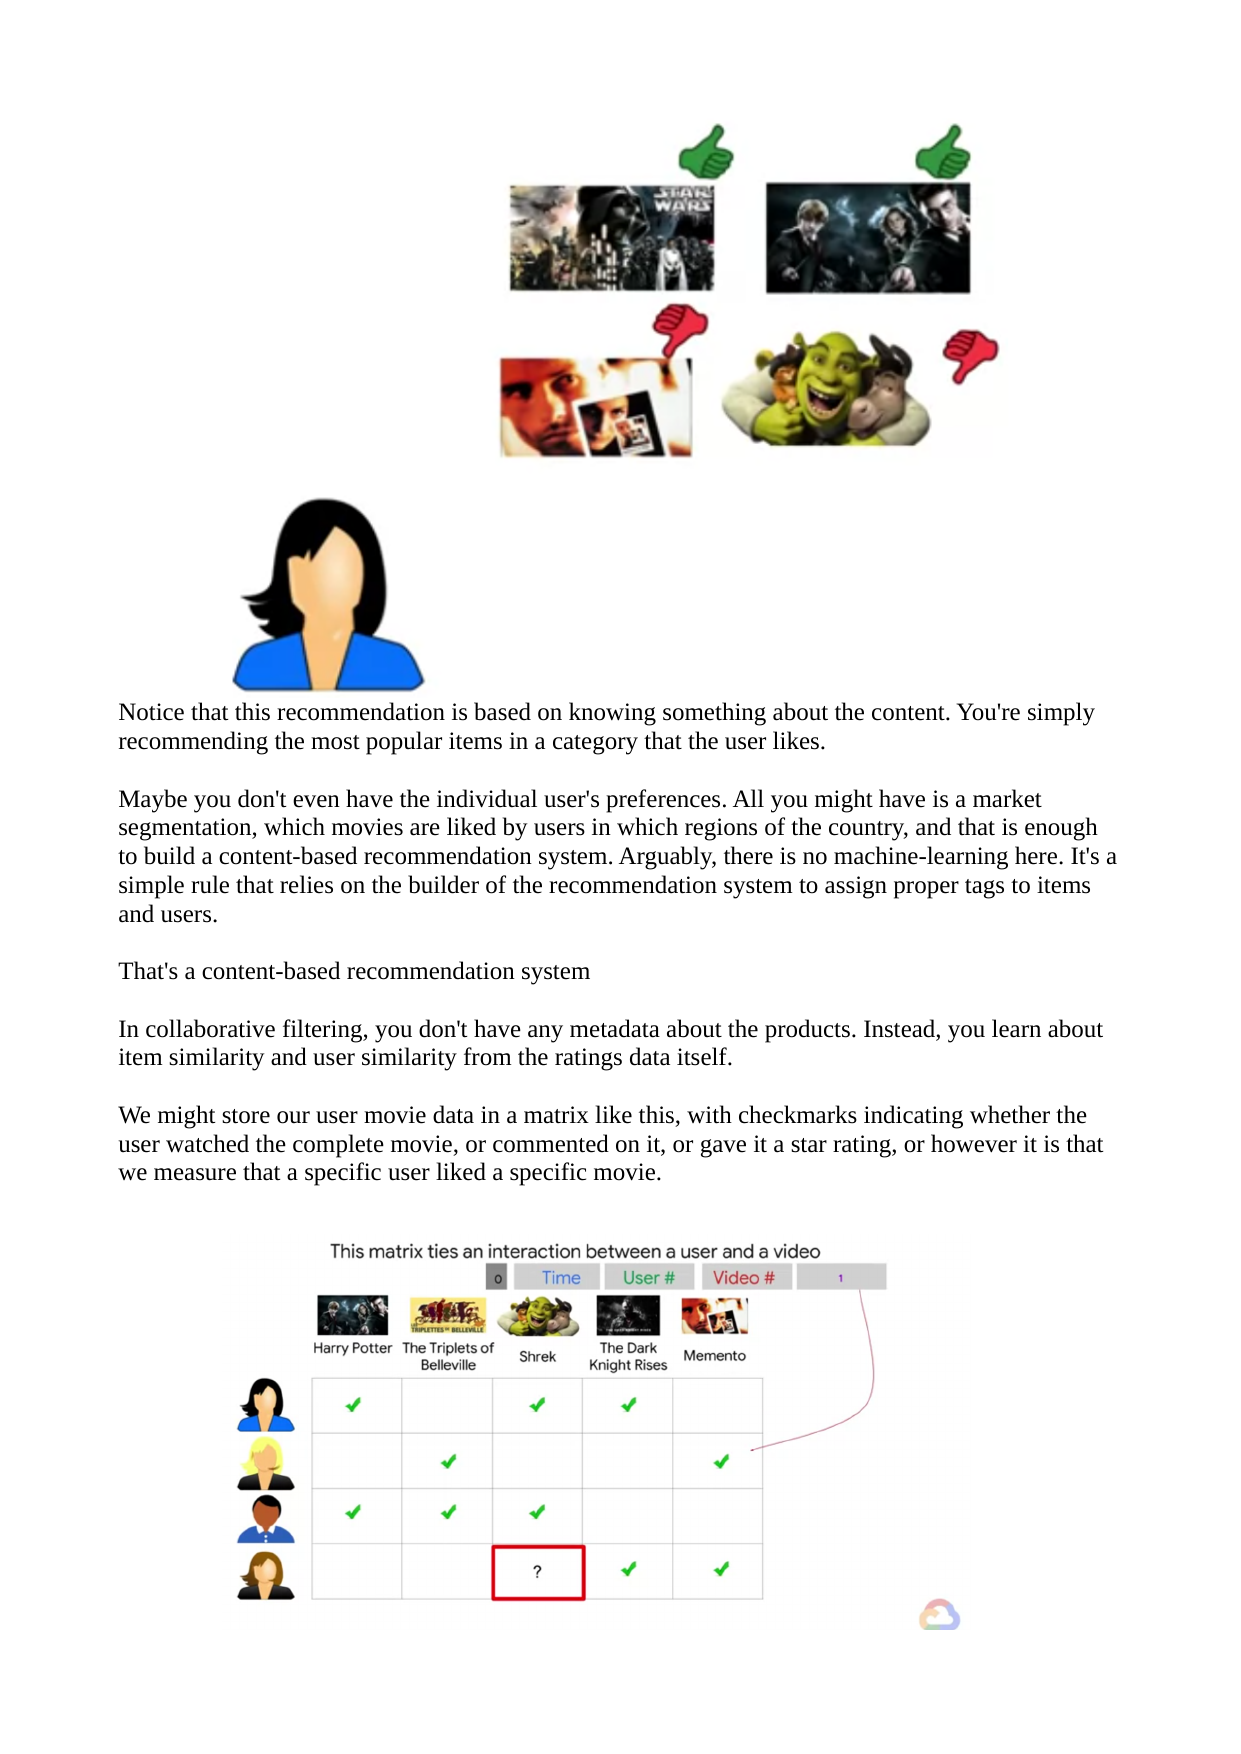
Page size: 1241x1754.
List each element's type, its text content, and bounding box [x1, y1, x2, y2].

text Maybe you don't even have the individual user's preferences. All you might have is a market segmentation, which movies are liked by users in which regions of the country, and that is enough to build a content-based recommendation system. Arguably, there is no machine-learning here. It's a simple rule that relies on the builder of the recommendation system to assign proper tags to items and users. [118, 784, 1122, 927]
text In collaborative filtering, you don't have any metadata about the products. Instead, you learn about item similarity and user similarity from the ratings data itself. [118, 1014, 1122, 1071]
text That's a content-based recommendation system [118, 956, 1122, 985]
text Notice that this recommendation is based on knowing something about the content. You're simply recommending the most popular items in a category that the user likes. [118, 118, 1122, 755]
picture [222, 1234, 971, 1630]
text We might store our user movie data in a matrix like this, with checkmarks indicating whether the user watched the complete movie, or commented on it, or gave it a star rating, or however it is that we measure that a specific user liked a specific movie. [118, 1100, 1122, 1186]
picture [231, 118, 1009, 698]
